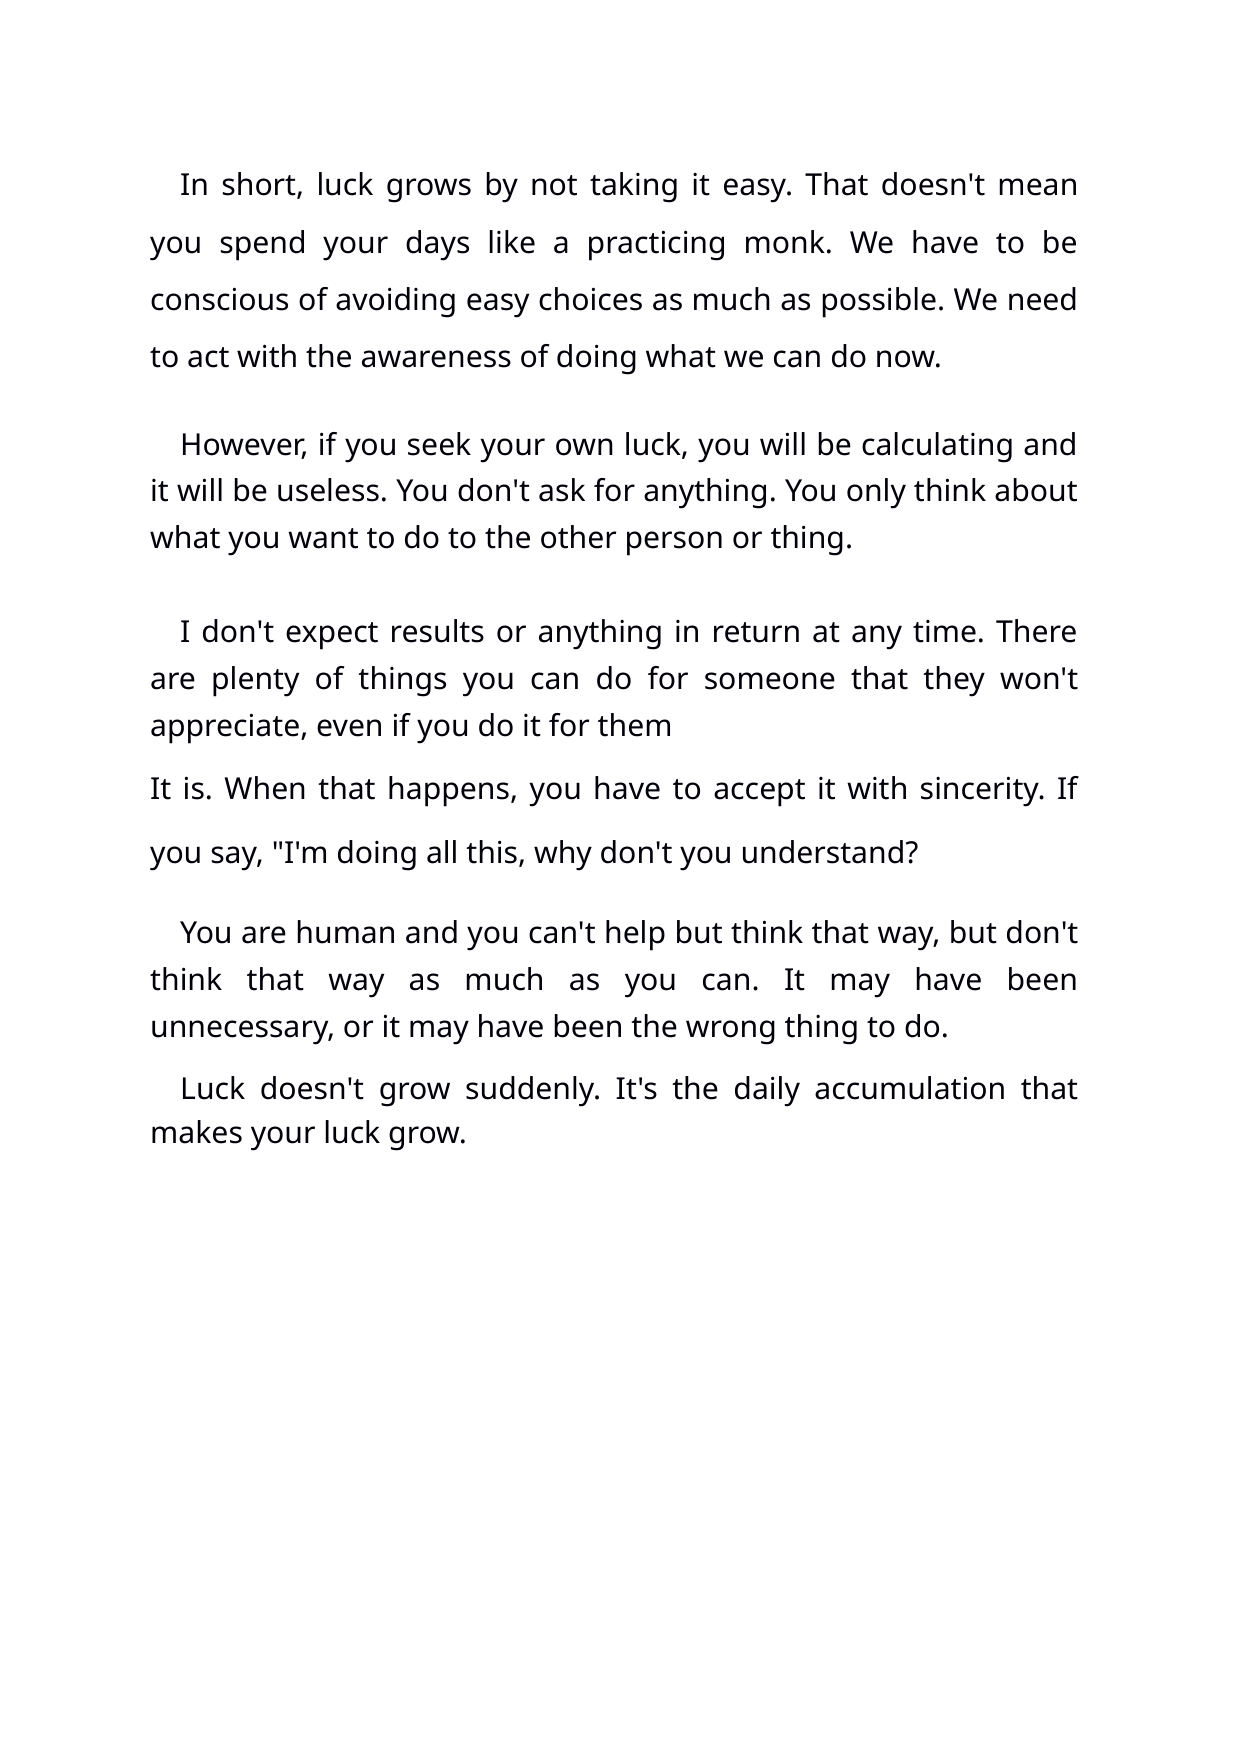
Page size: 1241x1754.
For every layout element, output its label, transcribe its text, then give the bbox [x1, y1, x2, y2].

text I don't expect results or anything in return at any time. There are plenty of things you can do for someone that they won't appreciate, even if you do it for them [150, 605, 1079, 746]
text Luck doesn't grow suddenly. It's the daily accumulation that makes your luck grow. [150, 1064, 1079, 1152]
text It is. When that happens, you have to accept it with sincerity. If you say, "I'm doing all this, why don't you understand? [150, 748, 1079, 876]
text In short, luck grows by not taking it easy. That doesn't mean you spend your days like a practicing monk. We have to be conscious of avoiding easy choices as much as possible. We need to act with the awareness of doing what we can do now. [150, 150, 1079, 379]
text However, if you seek your own luck, you will be calculating and it will be useless. You don't ask for anything. You only think about what you want to do to the other person or thing. [150, 417, 1079, 558]
text You are human and you can't help but think that way, but don't think that way as much as you can. It may have been unnecessary, or it may have been the wrong thing to do. [150, 906, 1079, 1047]
